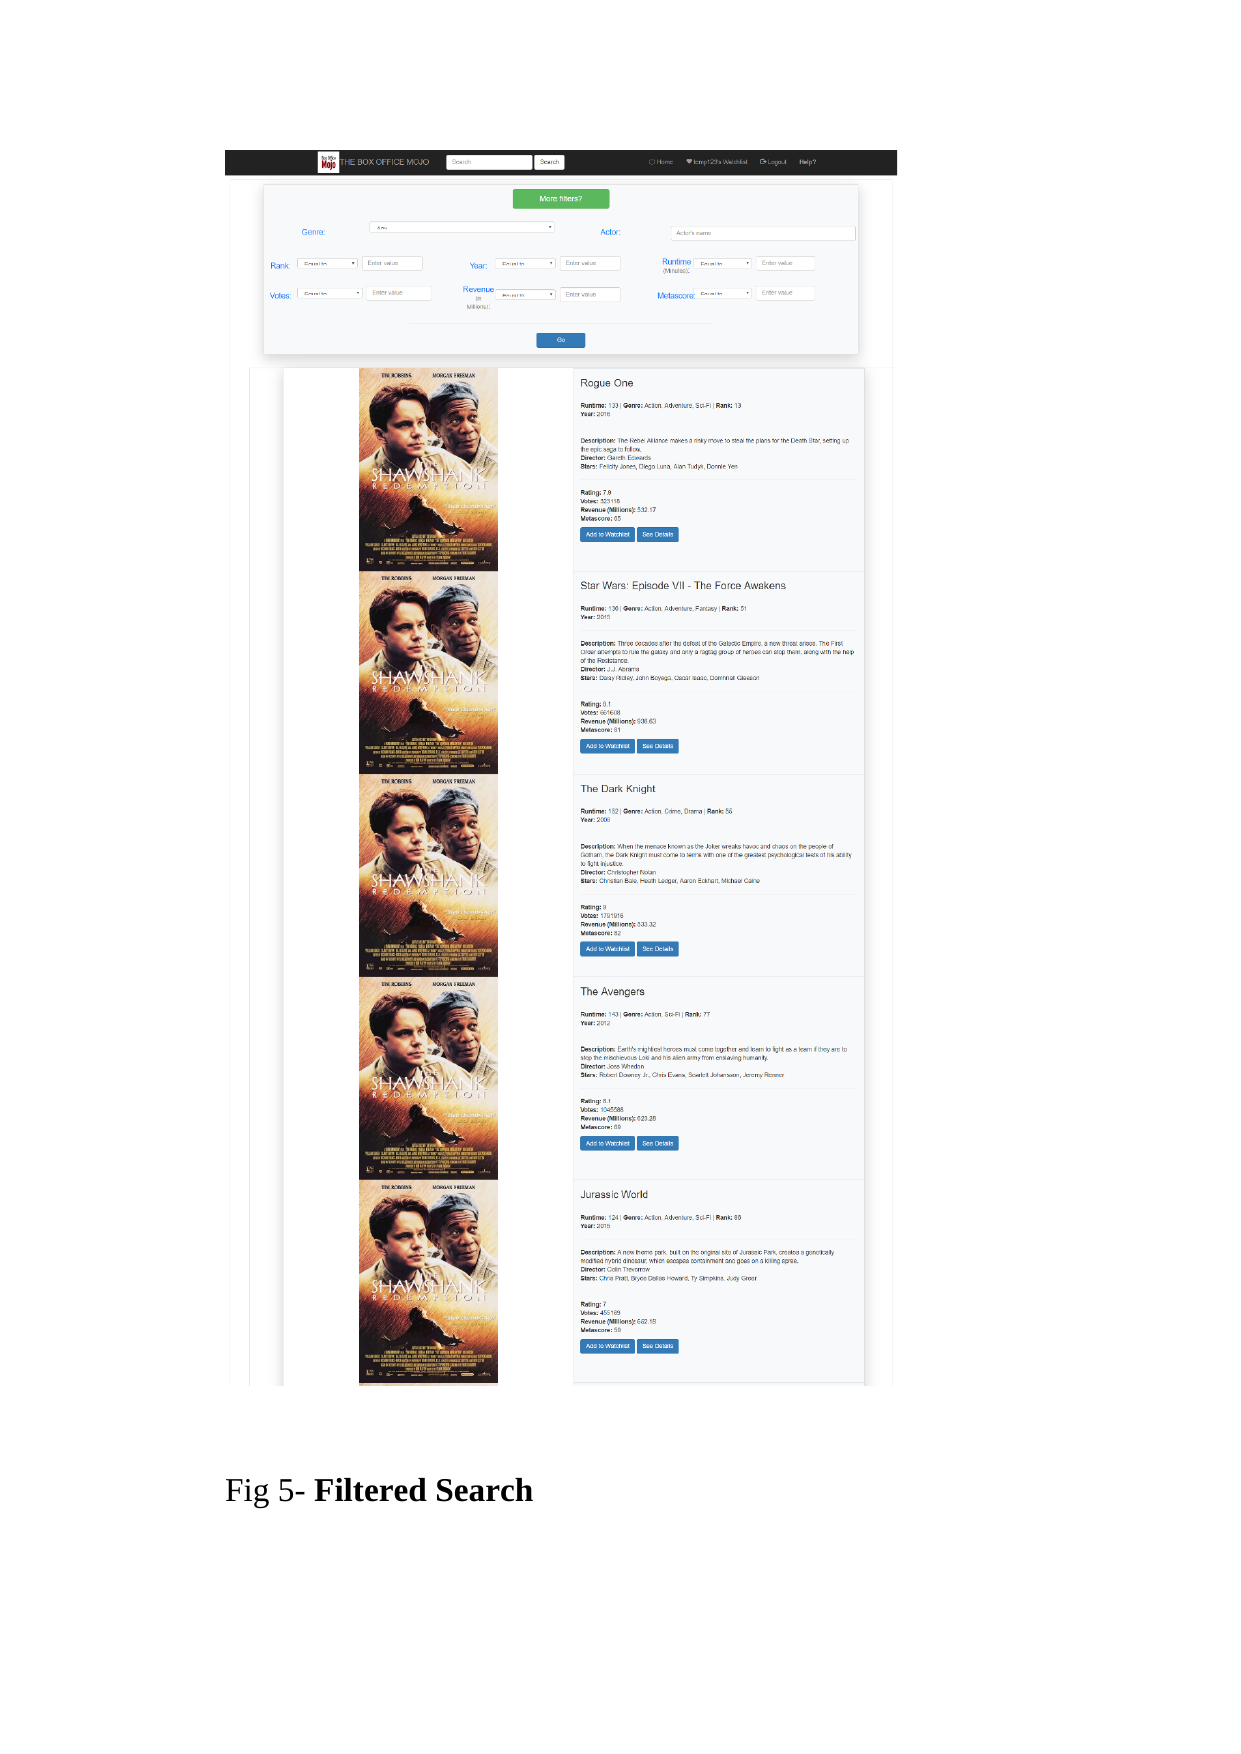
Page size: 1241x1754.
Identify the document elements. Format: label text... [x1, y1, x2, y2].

text Fig 5- Filtered Search [225, 1462, 1085, 1509]
picture [225, 150, 898, 1386]
